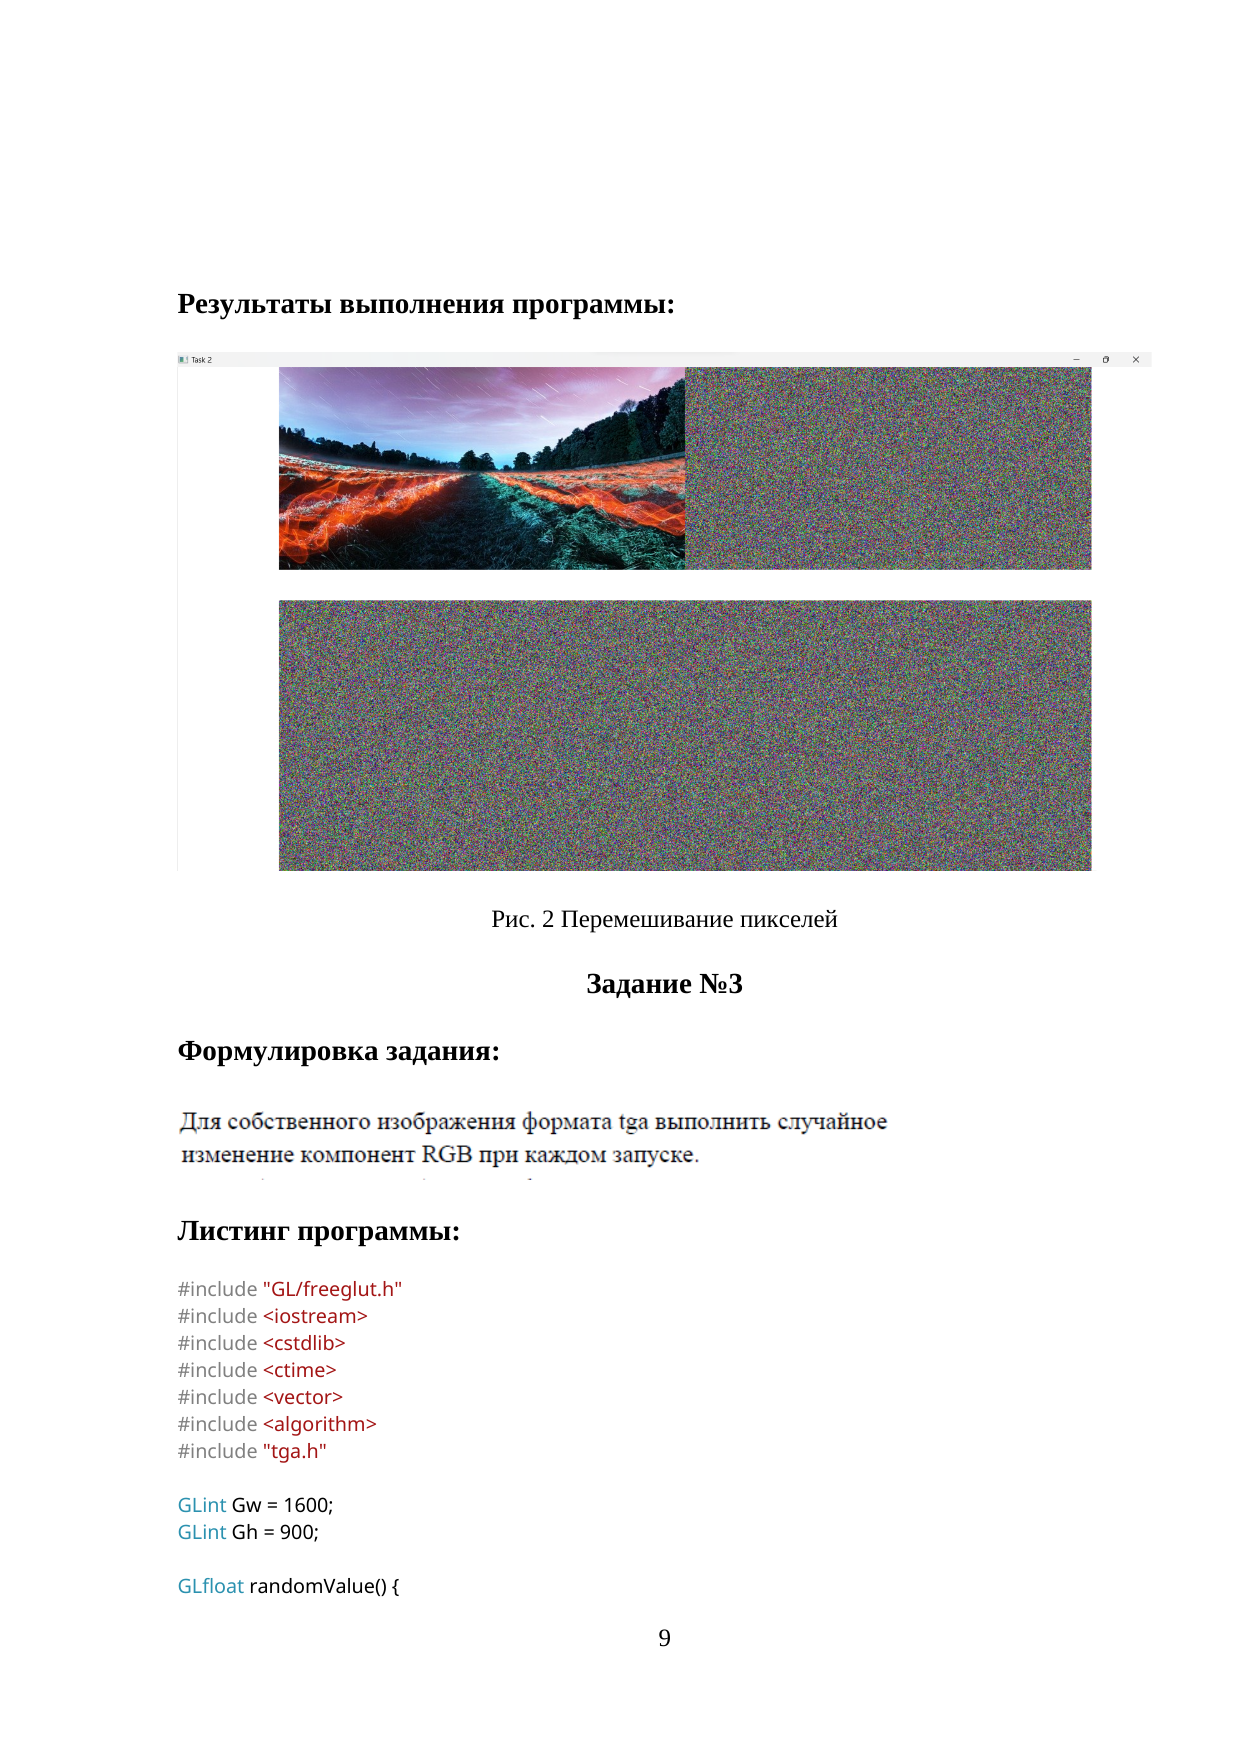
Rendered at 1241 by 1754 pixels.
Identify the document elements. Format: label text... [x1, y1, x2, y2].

text GLint Gh = 900; [177, 1518, 1152, 1545]
text Формулировка задания: [177, 1033, 1152, 1067]
picture [177, 1100, 899, 1180]
text GLfloat randomValue() { [177, 1572, 1152, 1599]
text #include <iostream> [177, 1302, 1152, 1329]
picture [177, 352, 1152, 871]
text #include <ctime> [177, 1356, 1152, 1383]
text #include "GL/freeglut.h" [177, 1275, 1152, 1302]
text GLint Gw = 1600; [177, 1491, 1152, 1518]
text #include <algorithm> [177, 1410, 1152, 1437]
text #include "tga.h" [177, 1437, 1152, 1464]
text #include <vector> [177, 1383, 1152, 1410]
text Рис. 2 Перемешивание пикселей [177, 904, 1152, 933]
text Результаты выполнения программы: [177, 286, 1152, 319]
text Листинг программы: [177, 1213, 1152, 1246]
text #include <cstdlib> [177, 1329, 1152, 1356]
text Задание №3 [177, 966, 1152, 1000]
